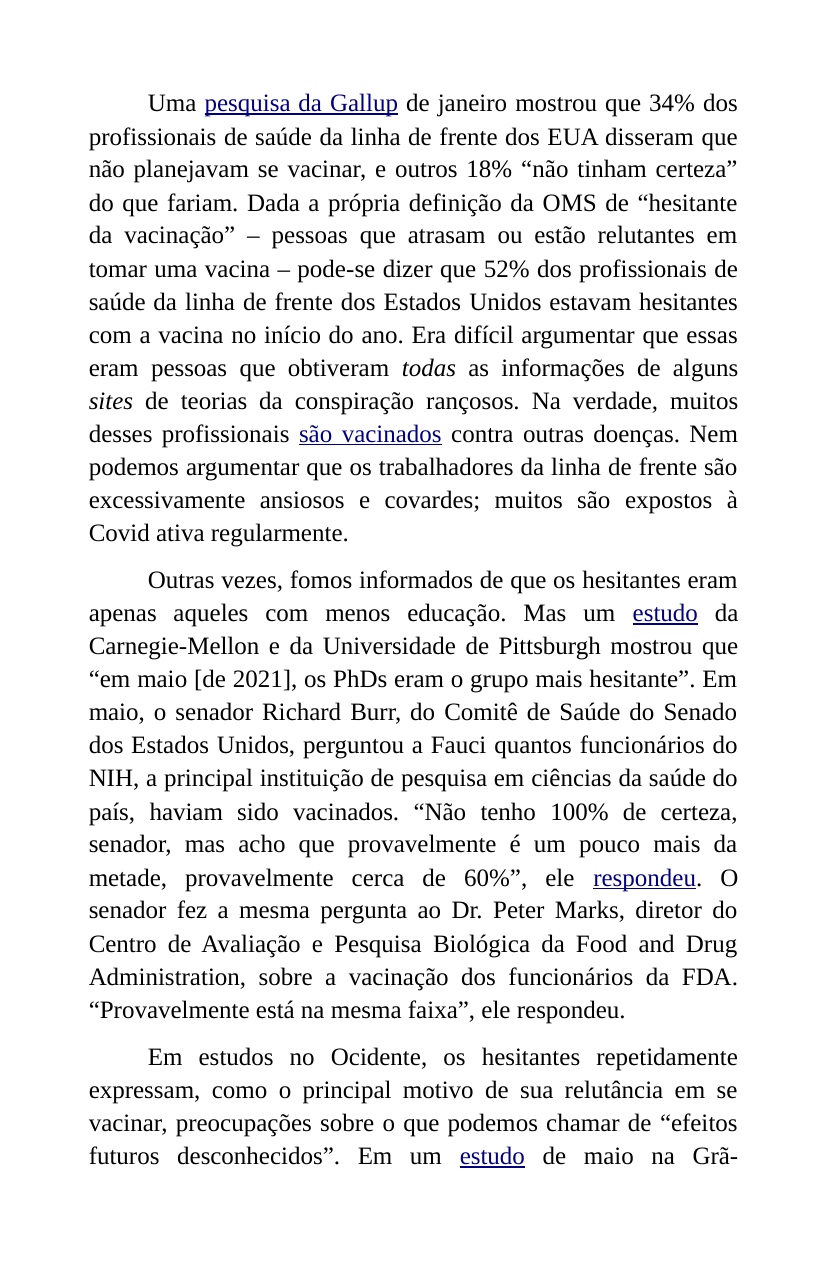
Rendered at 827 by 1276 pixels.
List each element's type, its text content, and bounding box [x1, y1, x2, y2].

text Em estudos no Ocidente, os hesitantes repetidamente expressam, como o principal motivo de sua relutância em se vacinar, preocupações sobre o que podemos chamar de “efeitos futuros desconhecidos”. Em um estudo de maio na Grã- [88, 1042, 738, 1170]
text Outras vezes, fomos informados de que os hesitantes eram apenas aqueles com menos educação. Mas um estudo da Carnegie-Mellon e da Universidade de Pittsburgh mostrou que “em maio [de 2021], os PhDs eram o grupo mais hesitante”. Em maio, o senador Richard Burr, do Comitê de Saúde do Senado dos Estados Unidos, perguntou a Fauci quantos funcionários do NIH, a principal instituição de pesquisa em ciências da saúde do país, haviam sido vacinados. “Não tenho 100% de certeza, senador, mas acho que provavelmente é um pouco mais da metade, provavelmente cerca de 60%”, ele respondeu. O senador fez a mesma pergunta ao Dr. Peter Marks, diretor do Centro de Avaliação e Pesquisa Biológica da Food and Drug Administration, sobre a vacinação dos funcionários da FDA. “Provavelmente está na mesma faixa”, ele respondeu. [88, 565, 738, 1023]
text Uma pesquisa da Gallup de janeiro mostrou que 34% dos profissionais de saúde da linha de frente dos EUA disseram que não planejavam se vacinar, e outros 18% “não tinham certeza” do que fariam. Dada a própria definição da OMS de “hesitante da vacinação” – pessoas que atrasam ou estão relutantes em tomar uma vacina – pode-se dizer que 52% dos profissionais de saúde da linha de frente dos Estados Unidos estavam hesitantes com a vacina no início do ano. Era difícil argumentar que essas eram pessoas que obtiveram todas as informações de alguns sites de teorias da conspiração rançosos. Na verdade, muitos desses profissionais são vacinados contra outras doenças. Nem podemos argumentar que os trabalhadores da linha de frente são excessivamente ansiosos e covardes; muitos são expostos à Covid ativa regularmente. [88, 88, 738, 547]
